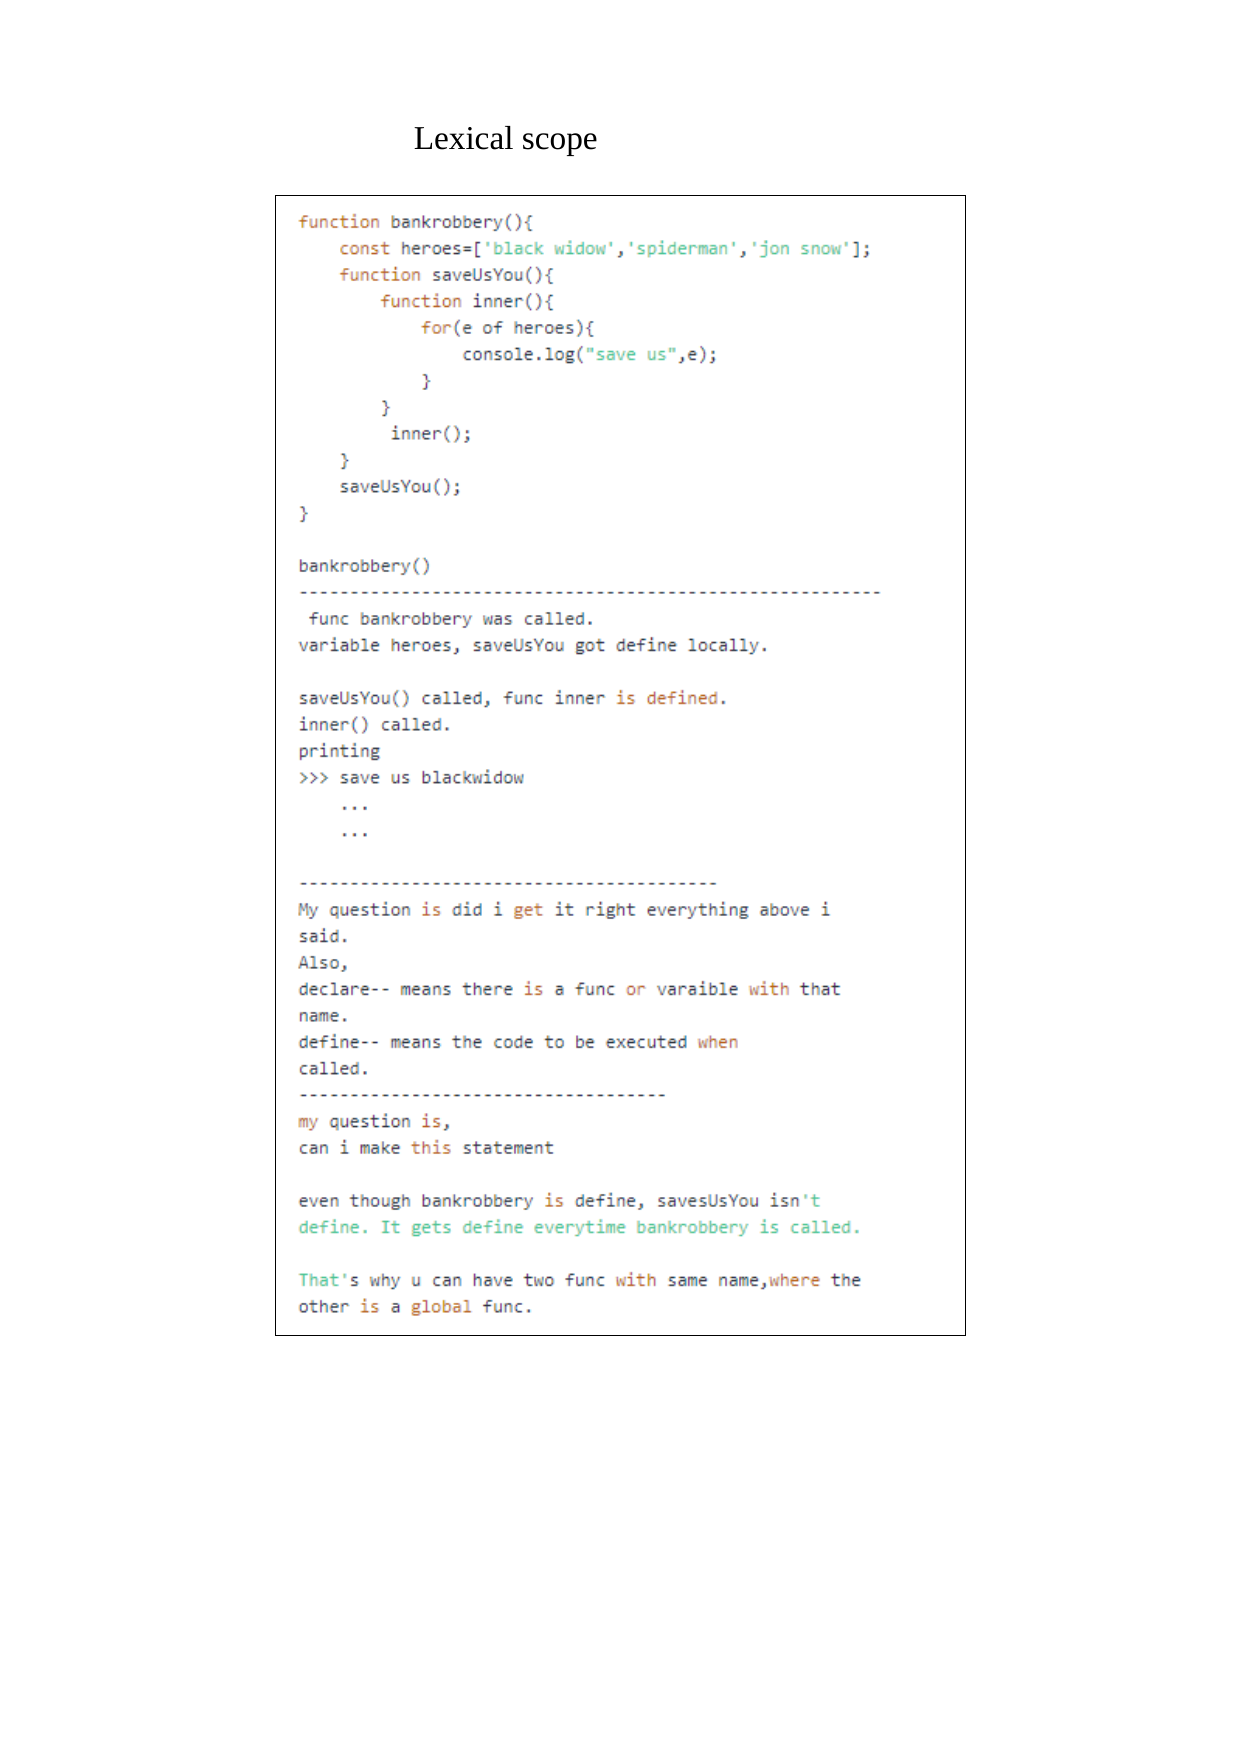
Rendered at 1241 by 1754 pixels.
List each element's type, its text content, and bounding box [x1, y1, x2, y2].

text Lexical scope [118, 118, 1122, 156]
picture [277, 197, 963, 1333]
